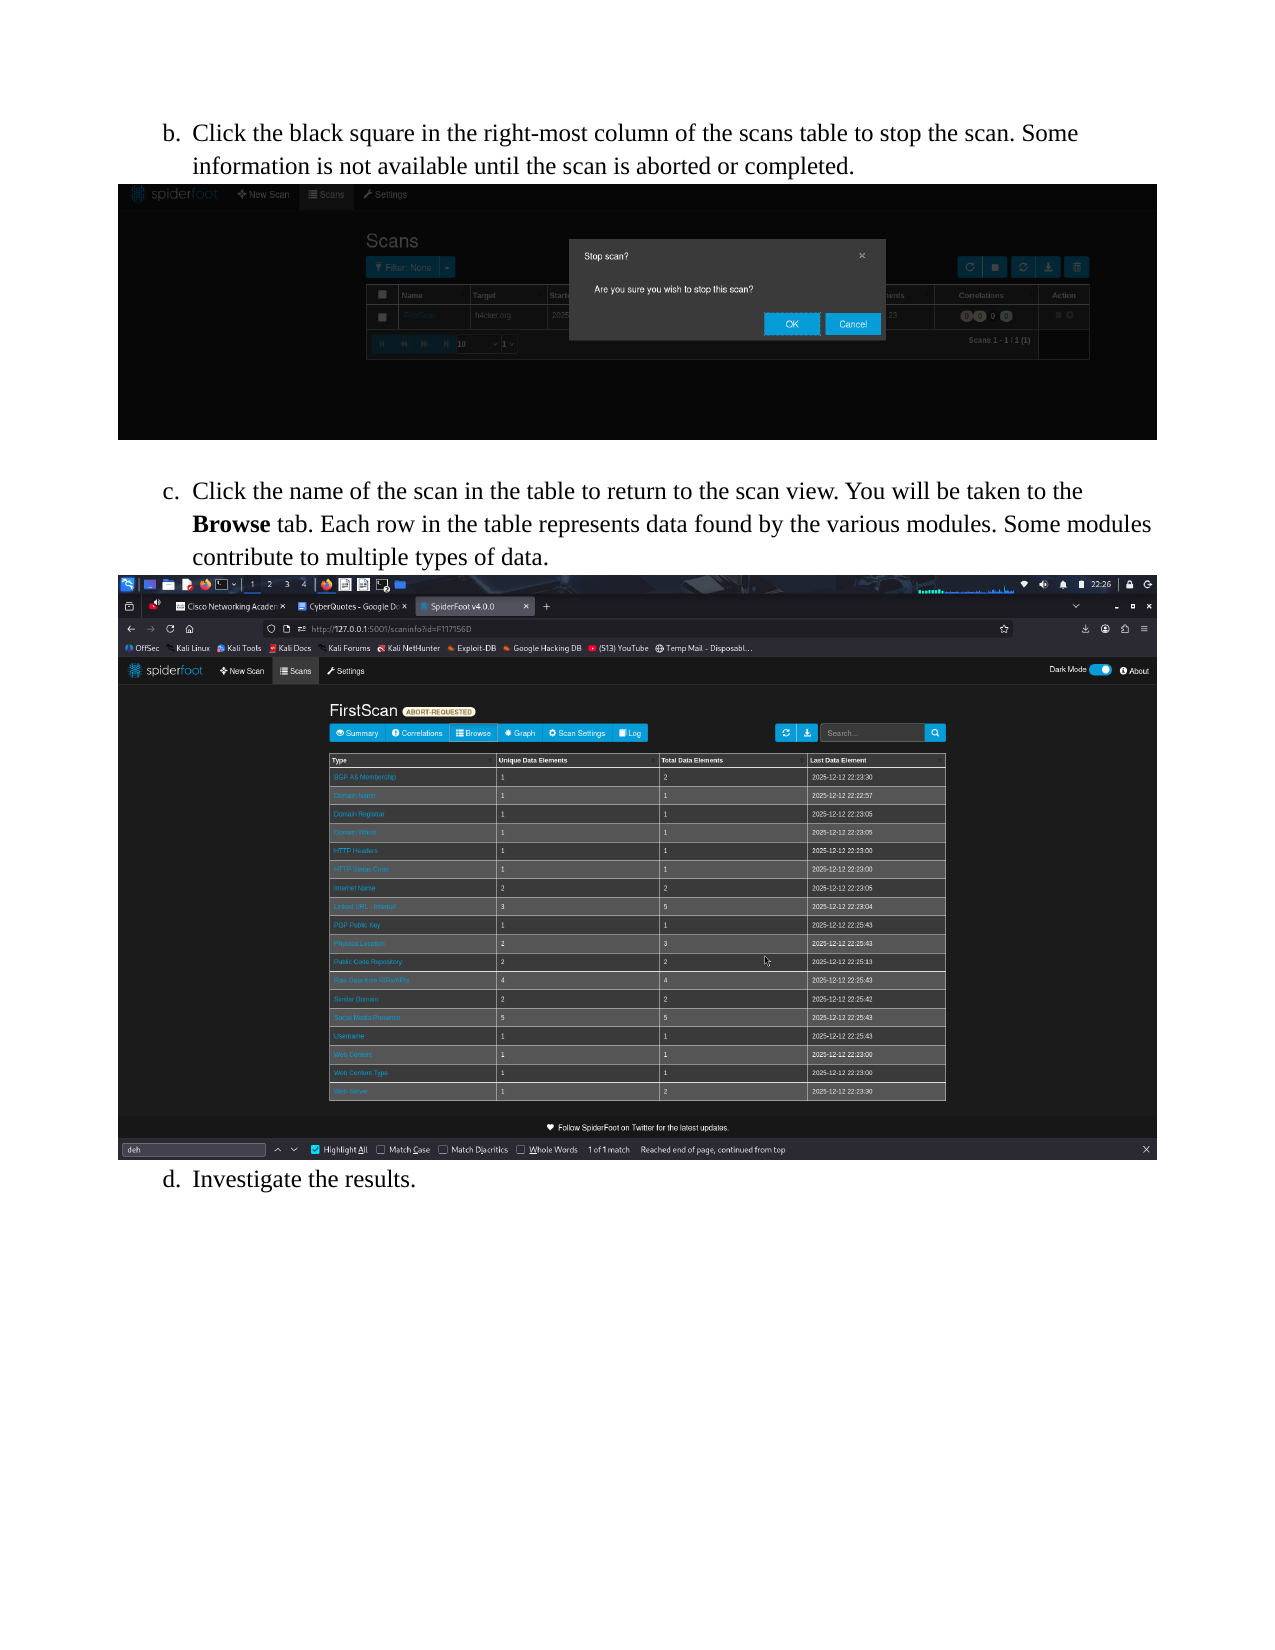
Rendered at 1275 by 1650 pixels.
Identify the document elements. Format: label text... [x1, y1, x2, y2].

list Click the name of the scan in the table to return to the scan view. You will be taken to the Browse tab. Each row in the table represents data found by the various modules. Some modules contribute to multiple types of data. [162, 476, 1157, 571]
list Investigate the results. [162, 1164, 1157, 1193]
list Click the black square in the right-most column of the scans table to stop the scan. Some information is not available until the scan is aborted or completed. [162, 118, 1157, 180]
picture [118, 184, 1157, 440]
picture [118, 575, 1157, 1160]
